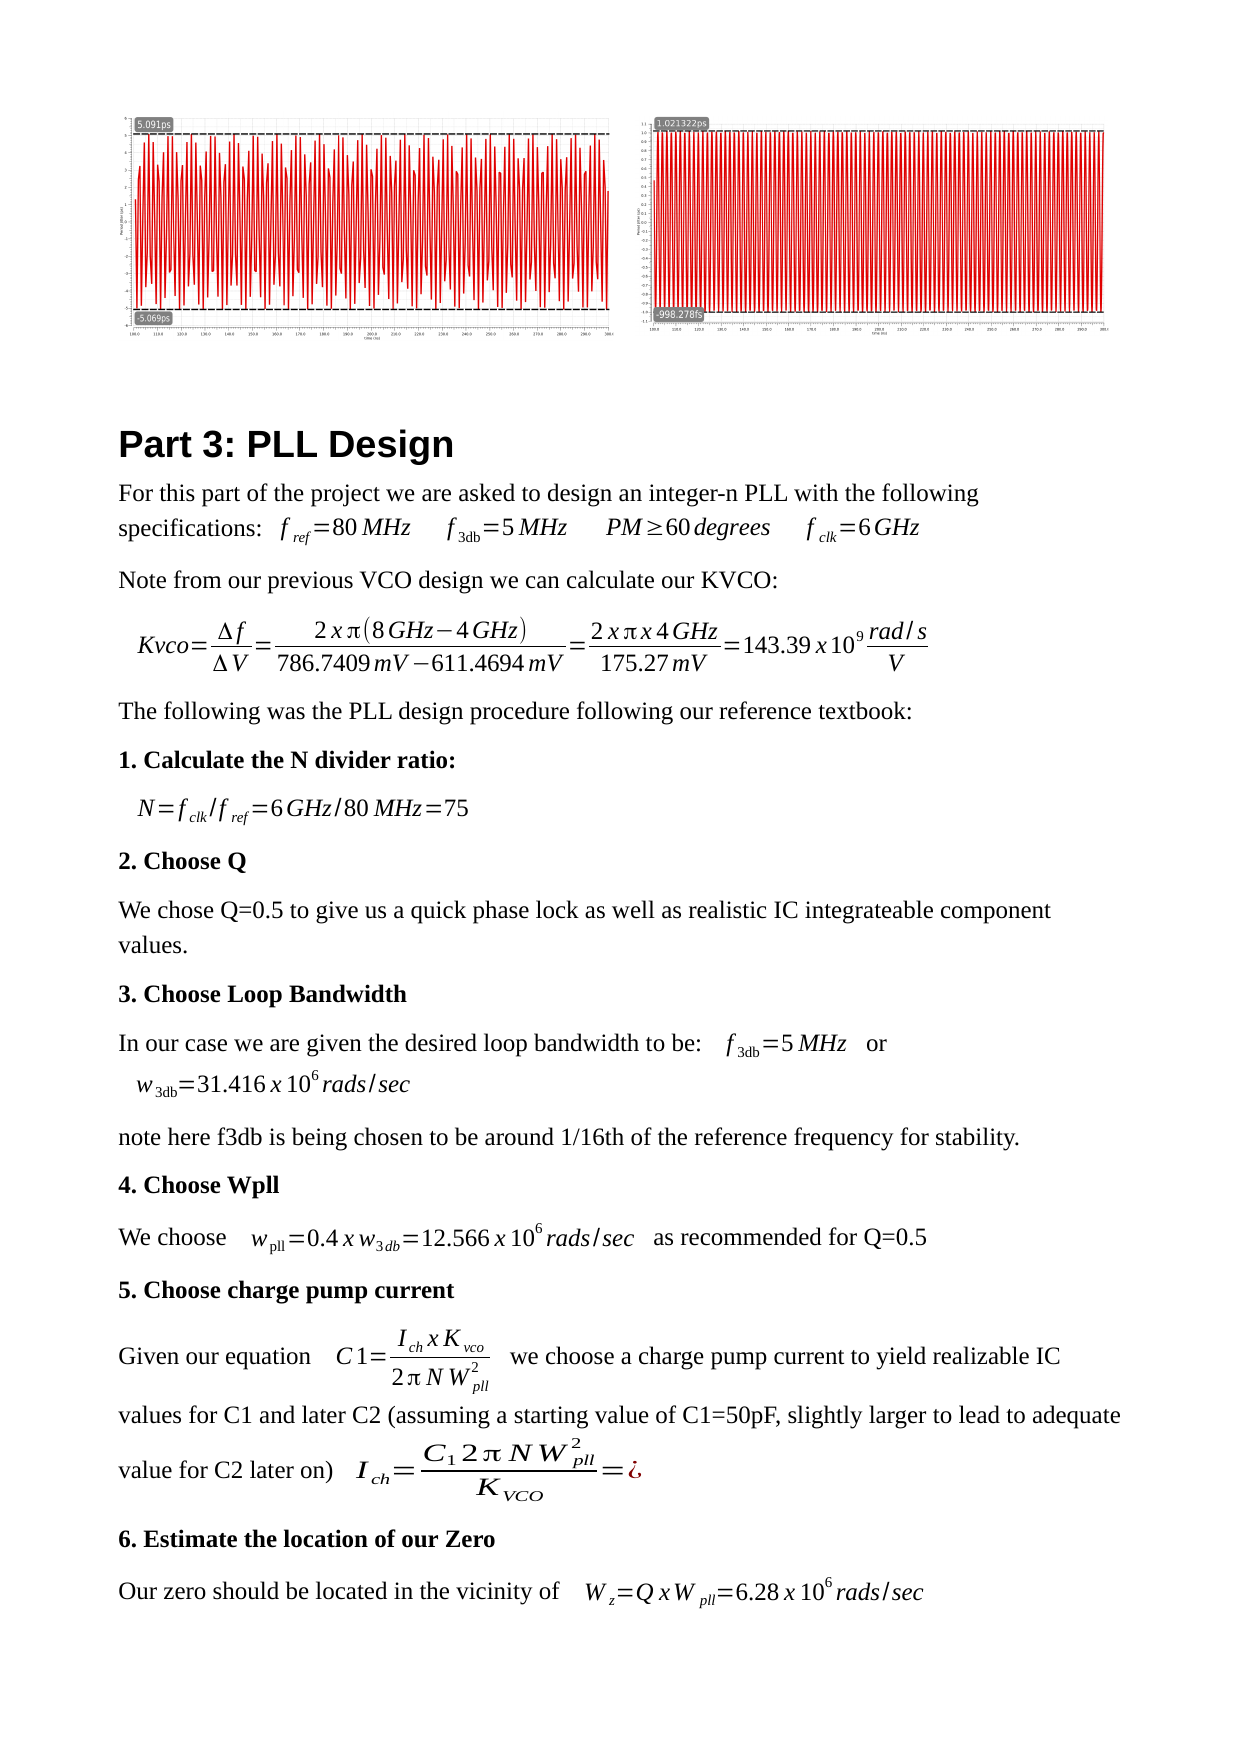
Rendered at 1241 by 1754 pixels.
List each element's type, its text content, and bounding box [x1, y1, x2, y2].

text Note from our previous VCO design we can calculate our KVCO: [118, 566, 1122, 594]
subtitle Part 3: PLL Design [118, 422, 1122, 466]
text 4. Choose Wpll [118, 1171, 1122, 1199]
text 1. Calculate the N divider ratio: [118, 746, 1122, 774]
picture [635, 116, 1109, 336]
text In our case we are given the desired loop bandwidth to be: or [118, 1028, 1122, 1101]
text The following was the PLL design procedure following our reference textbook: [118, 696, 1122, 725]
text 5. Choose charge pump current [118, 1275, 1122, 1304]
text Given our equation we choose a charge pump current to yield realizable IC values for C1 and later C2 (assuming a starting value of C1=50pF, slightly larger to lead to adequate value for C2 later on) [118, 1324, 1122, 1504]
text We choose as recommended for Q=0.5 [118, 1220, 1122, 1255]
text 3. Choose Loop Bandwidth [118, 979, 1122, 1008]
text 6. Estimate the location of our Zero [118, 1524, 1122, 1553]
text We chose Q=0.5 to give us a quick phase lock as well as realistic IC integrateable component values. [118, 895, 1122, 959]
text Our zero should be located in the vicinity of [118, 1574, 1122, 1609]
text note here f3db is being chosen to be around 1/16th of the reference frequency for stability. [118, 1122, 1122, 1150]
text 2. Choose Q [118, 846, 1122, 875]
picture [118, 111, 614, 341]
text For this part of the project we are asked to design an integer-n PLL with the following specifications: [118, 478, 1122, 545]
